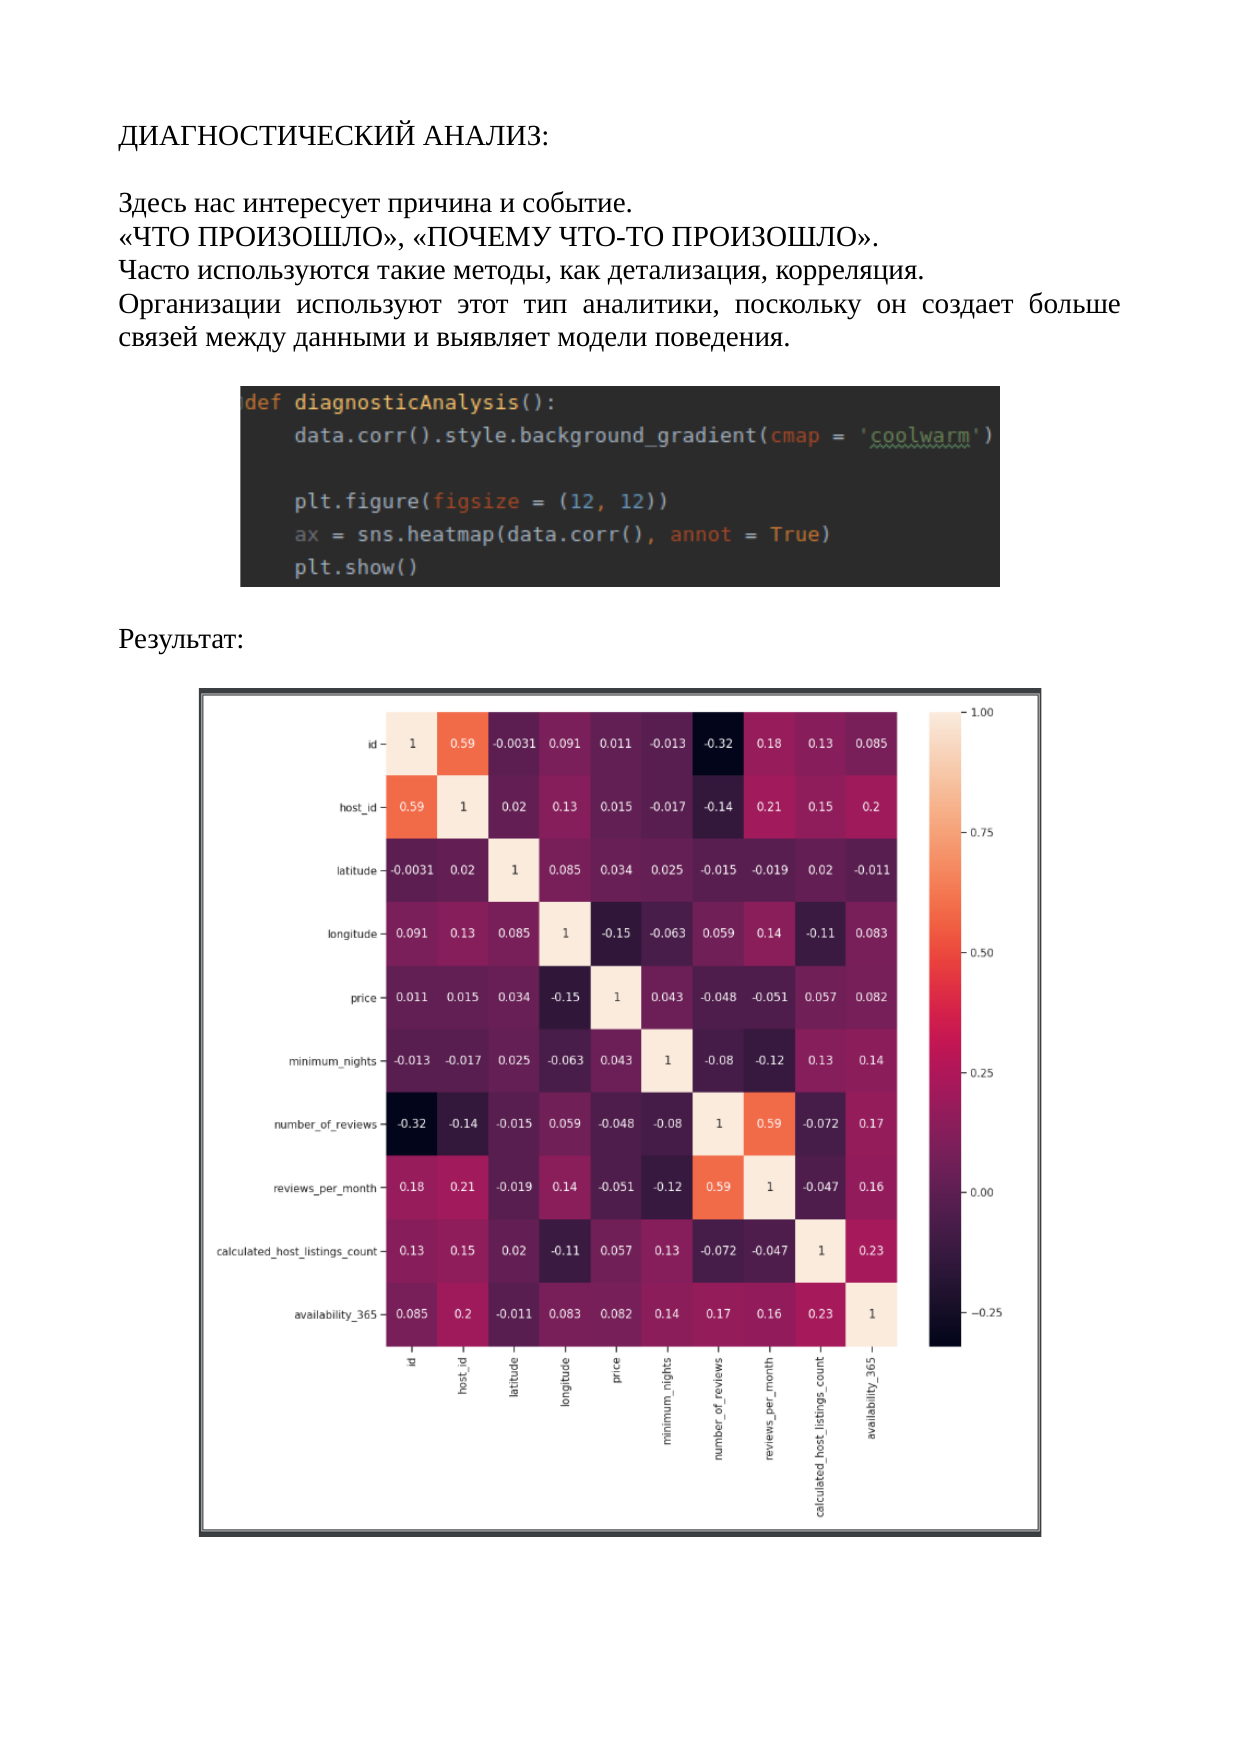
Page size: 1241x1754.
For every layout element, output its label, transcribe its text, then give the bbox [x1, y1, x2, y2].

text Организации используют этот тип аналитики, поскольку он создает больше связей между данными и выявляет модели поведения. [118, 286, 1122, 353]
text Результат: [118, 621, 1122, 655]
text «ЧТО ПРОИЗОШЛО», «ПОЧЕМУ ЧТО-ТО ПРОИЗОШЛО». [118, 219, 1122, 252]
text ДИАГНОСТИЧЕСКИЙ АНАЛИЗ: [118, 118, 1122, 152]
text Часто используются такие методы, как детализация, корреляция. [118, 252, 1122, 286]
text Здесь нас интересует причина и событие. [118, 185, 1122, 219]
picture [198, 688, 1042, 1537]
picture [240, 386, 1000, 587]
